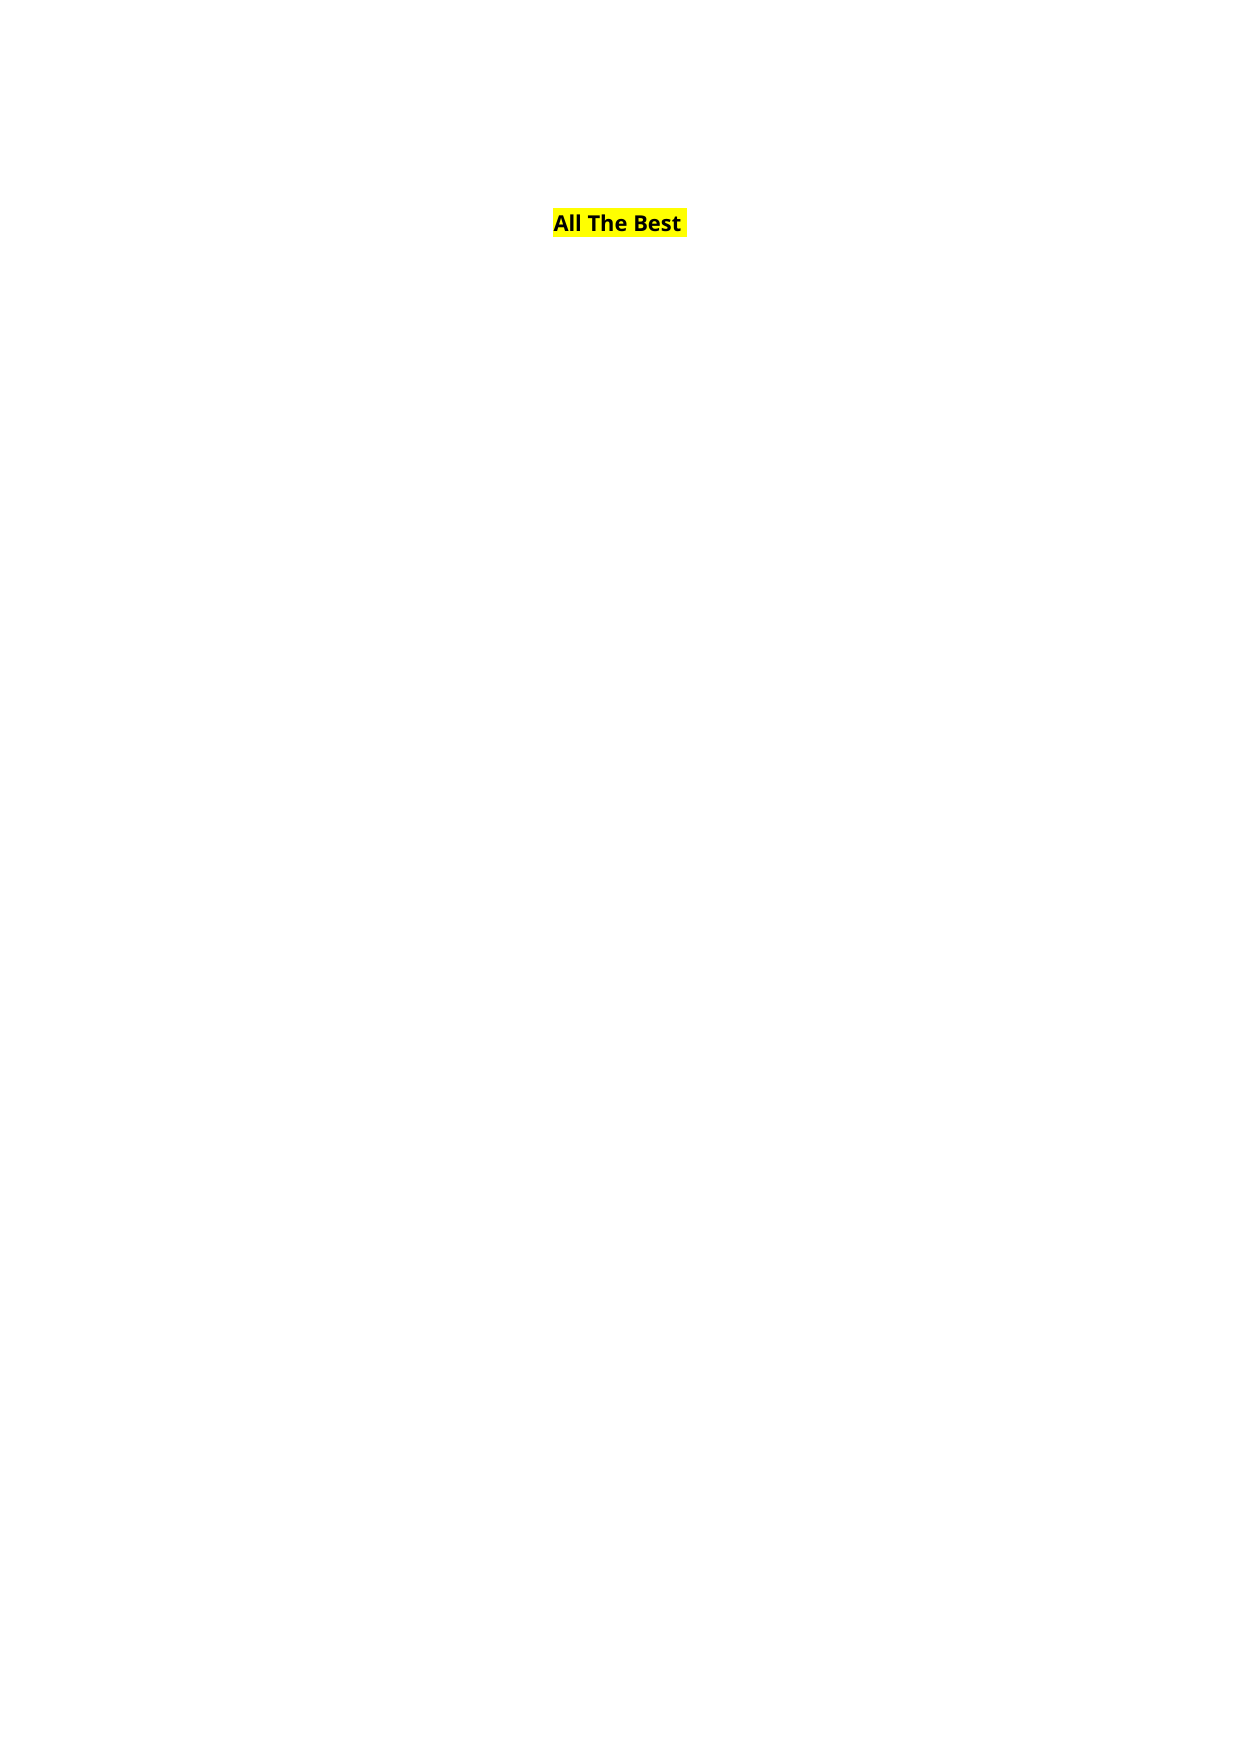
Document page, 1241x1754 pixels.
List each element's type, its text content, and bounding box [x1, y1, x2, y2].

text All The Best [118, 207, 1122, 237]
